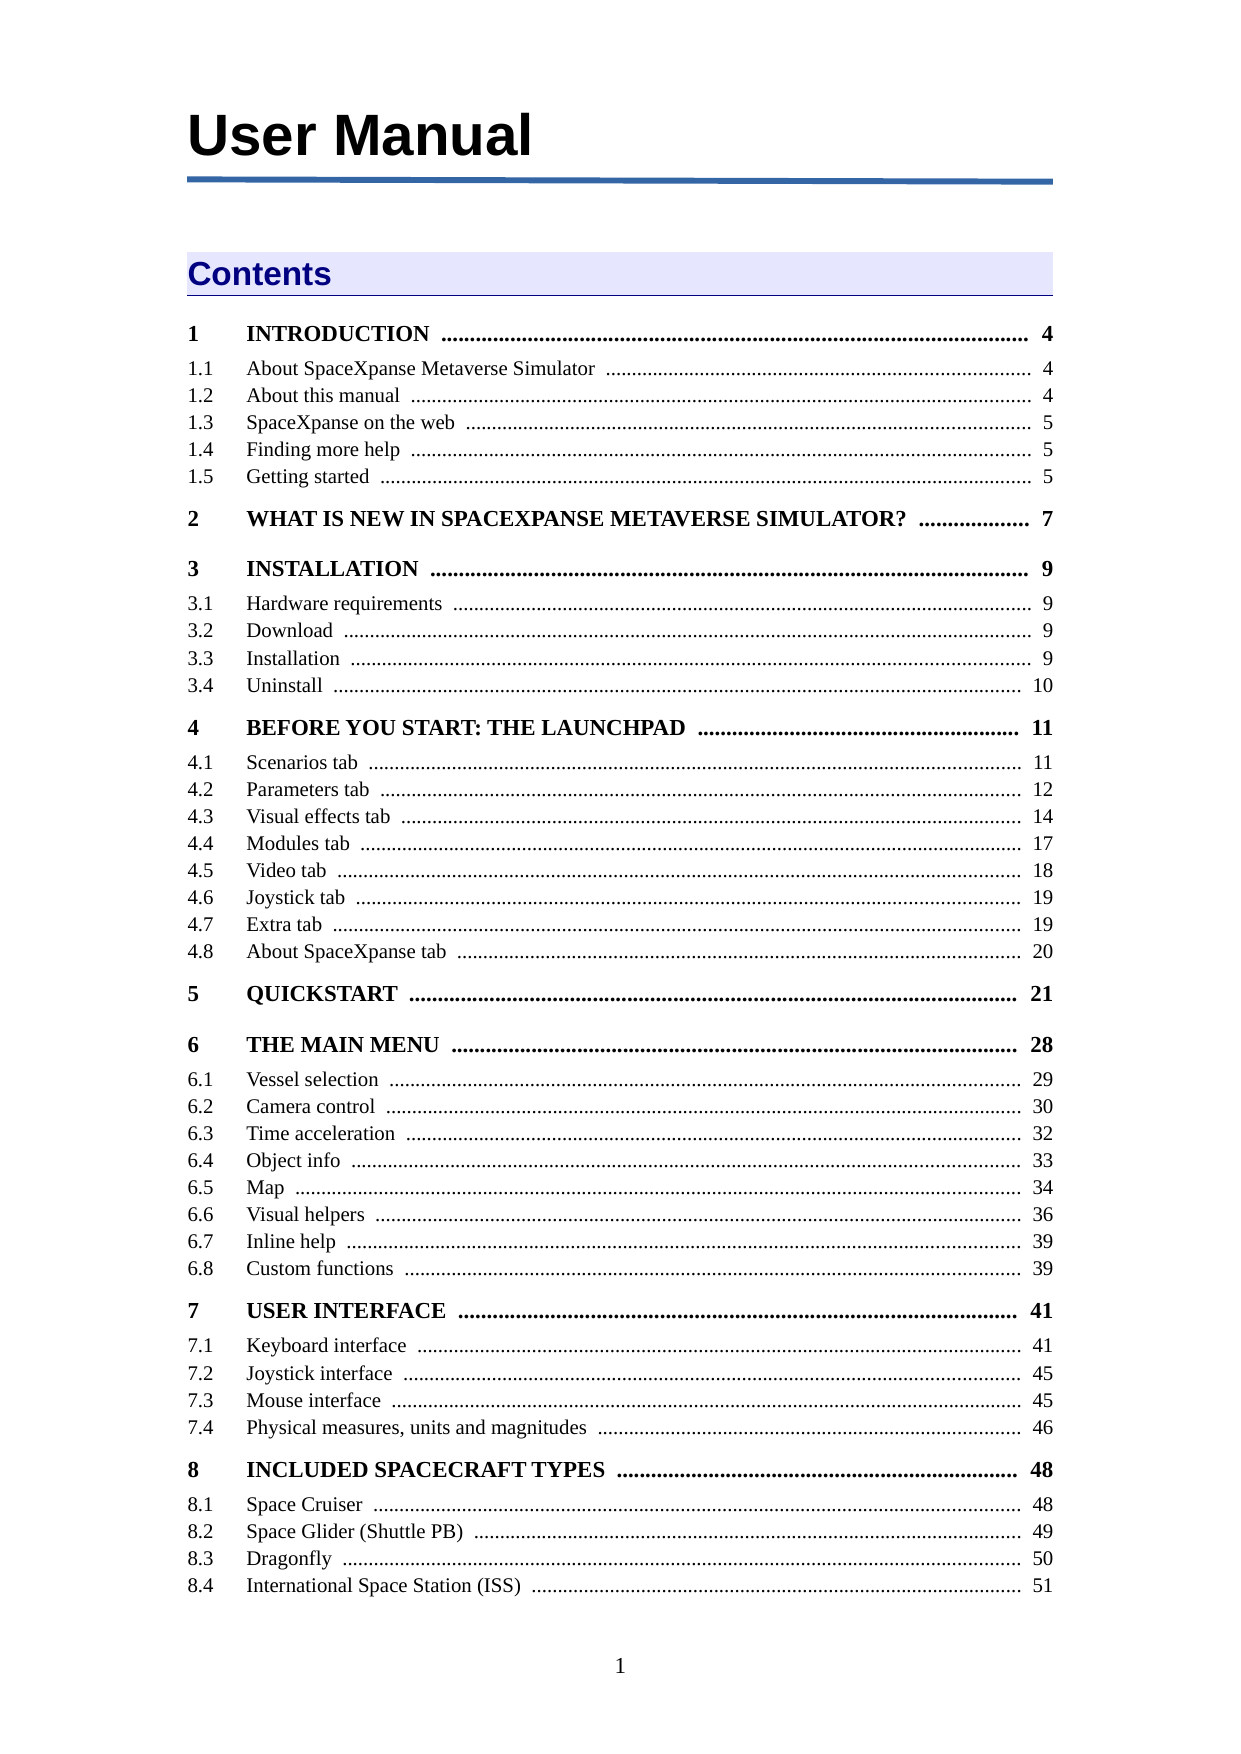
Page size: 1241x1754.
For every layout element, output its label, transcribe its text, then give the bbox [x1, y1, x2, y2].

text 7 User interface 41 [187, 1294, 1053, 1325]
text 8 Included spacecraft types 48 [187, 1452, 1053, 1483]
text 7.4 Physical measures, units and magnitudes 46 [187, 1412, 1053, 1439]
text 7.2 Joystick interface 45 [187, 1358, 1053, 1385]
text 1.4 Finding more help 5 [187, 435, 1053, 462]
text 6.1 Vessel selection 29 [187, 1064, 1053, 1091]
text 6.4 Object info 33 [187, 1146, 1053, 1173]
text 4.4 Modules tab 17 [187, 829, 1053, 856]
text User Manual [187, 100, 1053, 167]
text 3.4 Uninstall 10 [187, 670, 1053, 697]
text 1 Introduction 4 [187, 316, 1053, 347]
text 8.3 Dragonfly 50 [187, 1544, 1053, 1571]
subtitle Contents [187, 252, 1053, 295]
text 6.7 Inline help 39 [187, 1227, 1053, 1254]
text 4.8 About SpaceXpanse tab 20 [187, 937, 1053, 964]
text 6 The main menu 28 [187, 1027, 1053, 1058]
text 3.1 Hardware requirements 9 [187, 589, 1053, 616]
text 4.5 Video tab 18 [187, 856, 1053, 883]
text 6.8 Custom functions 39 [187, 1254, 1053, 1281]
text 2 What is new in SpaceXpanse Metaverse Simulator? 7 [187, 502, 1053, 533]
text 5 Quickstart 21 [187, 977, 1053, 1008]
text 1.3 SpaceXpanse on the web 5 [187, 408, 1053, 435]
text 3.3 Installation 9 [187, 643, 1053, 670]
text 4.2 Parameters tab 12 [187, 774, 1053, 802]
text 6.3 Time acceleration 32 [187, 1118, 1053, 1146]
text 1.2 About this manual 4 [187, 381, 1053, 408]
text 4 Before you start: The Launchpad 11 [187, 710, 1053, 741]
text 1.1 About SpaceXpanse Metaverse Simulator 4 [187, 353, 1053, 381]
text 6.5 Map 34 [187, 1173, 1053, 1200]
text 8.2 Space Glider (Shuttle PB) 49 [187, 1517, 1053, 1544]
text 3 Installation 9 [187, 552, 1053, 583]
text 7.1 Keyboard interface 41 [187, 1331, 1053, 1358]
text 8.4 International Space Station (ISS) 51 [187, 1571, 1053, 1598]
text 4.1 Scenarios tab 11 [187, 747, 1053, 774]
text 4.6 Joystick tab 19 [187, 883, 1053, 910]
text 3.2 Download 9 [187, 616, 1053, 643]
text 6.2 Camera control 30 [187, 1091, 1053, 1118]
text 4.7 Extra tab 19 [187, 910, 1053, 937]
text 1.5 Getting started 5 [187, 462, 1053, 489]
text 4.3 Visual effects tab 14 [187, 802, 1053, 829]
text 7.3 Mouse interface 45 [187, 1385, 1053, 1412]
text 8.1 Space Cruiser 48 [187, 1489, 1053, 1517]
text 6.6 Visual helpers 36 [187, 1200, 1053, 1227]
